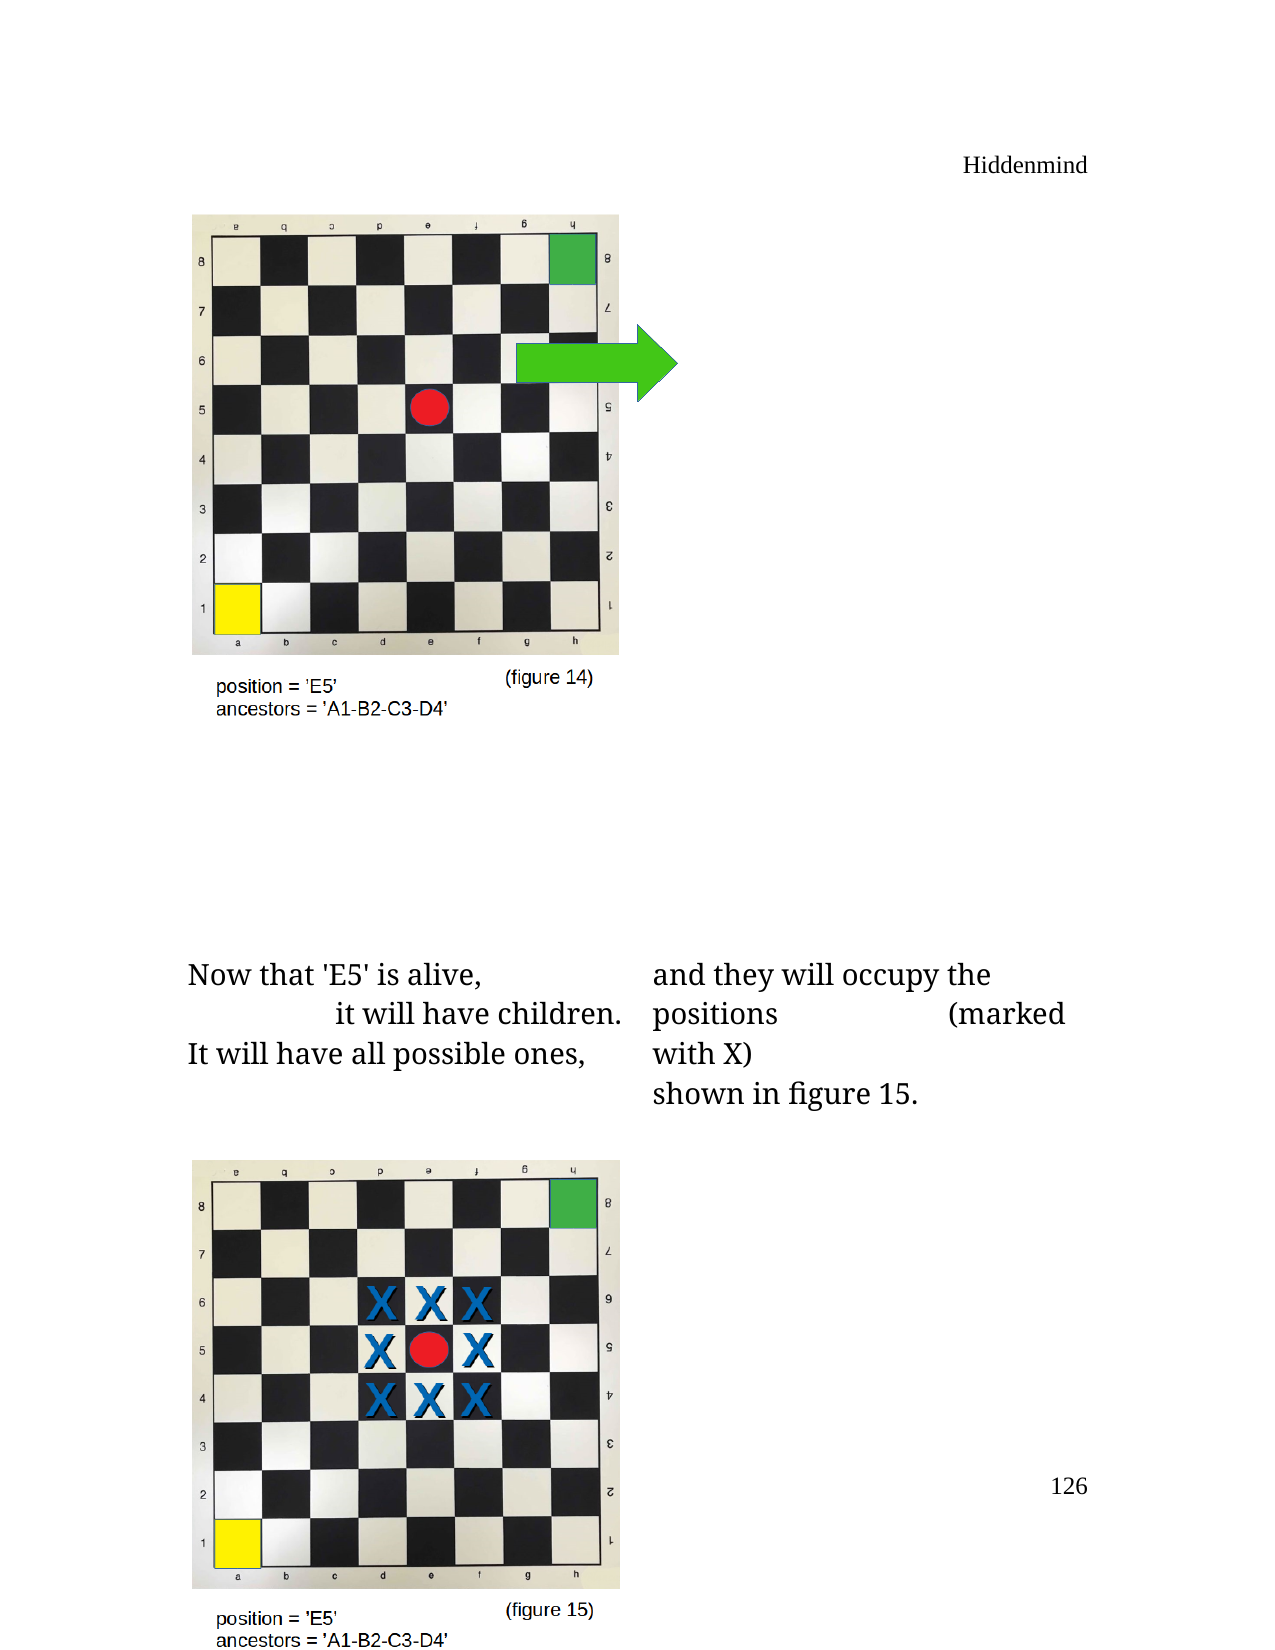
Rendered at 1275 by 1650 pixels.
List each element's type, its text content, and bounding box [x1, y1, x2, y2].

text It will have all possible ones, [187, 1033, 622, 1073]
text and they will occupy the positions (marked with X) [652, 954, 1087, 1073]
text Now that 'E5' is alive, [187, 954, 622, 994]
picture [187, 1155, 623, 1650]
picture [187, 210, 623, 716]
text it will have children. [187, 994, 622, 1033]
text shown in figure 15. [652, 1073, 1087, 1113]
